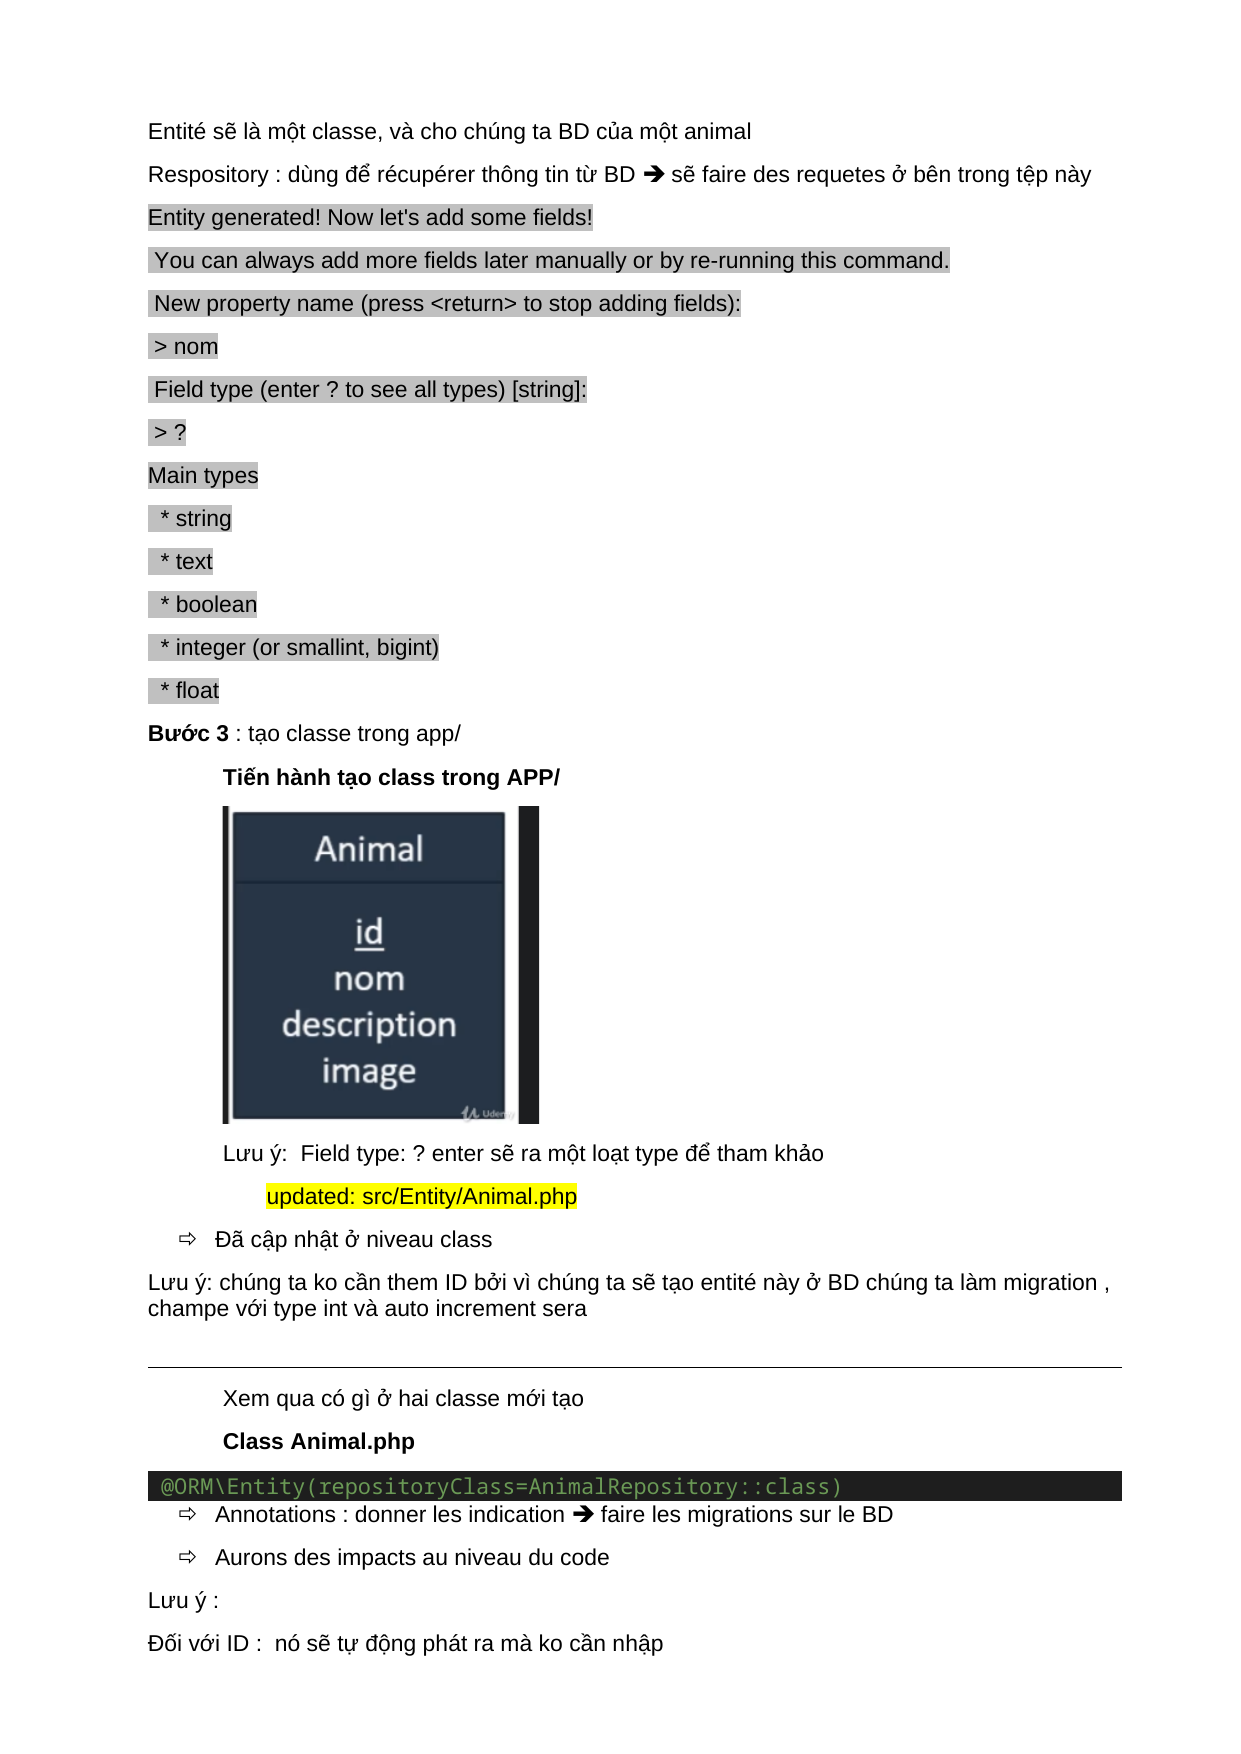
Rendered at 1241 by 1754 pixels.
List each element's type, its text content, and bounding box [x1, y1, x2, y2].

text Lưu ý : [148, 1587, 1122, 1613]
text Lưu ý: chúng ta ko cần them ID bởi vì chúng ta sẽ tạo entité này ở BD chúng ta làm migration , champe với type int và auto increment sera [148, 1269, 1122, 1322]
list Tiến hành tạo class trong APP/ [223, 763, 1122, 790]
list Xem qua có gì ở hai classe mới tạo [223, 1385, 1122, 1411]
list Annotations : donner les indication  faire les migrations sur le BD [177, 1501, 1122, 1527]
text > nom [148, 333, 1122, 359]
list Lưu ý: Field type: ? enter sẽ ra một loạt type để tham khảo [223, 1140, 1122, 1166]
text Entity generated! Now let's add some fields! [148, 204, 1122, 231]
text * string [148, 505, 1122, 532]
list Aurons des impacts au niveau du code [177, 1544, 1122, 1570]
text Respository : dùng để récupérer thông tin từ BD  sẽ faire des requetes ở bên trong tệp này [148, 161, 1122, 187]
text > ? [148, 419, 1122, 446]
list updated: src/Entity/Animal.php [266, 1183, 1122, 1209]
text * float [148, 677, 1122, 704]
text * integer (or smallint, bigint) [148, 634, 1122, 661]
text Field type (enter ? to see all types) [string]: [148, 376, 1122, 403]
text * text [148, 548, 1122, 575]
text * boolean [148, 591, 1122, 618]
text Main types [148, 462, 1122, 489]
text Đối với ID : nó sẽ tự động phát ra mà ko cần nhập [148, 1630, 1122, 1656]
text Entité sẽ là một classe, và cho chúng ta BD của một animal [148, 118, 1122, 144]
list Class Animal.php [223, 1428, 1122, 1454]
text You can always add more fields later manually or by re-running this command. [148, 247, 1122, 273]
text Bước 3 : tạo classe trong app/ [148, 720, 1122, 747]
text New property name (press <return> to stop adding fields): [148, 290, 1122, 317]
list Đã cập nhật ở niveau class [177, 1226, 1122, 1252]
text @ORM\Entity(repositoryClass=AnimalRepository::class) [148, 1471, 1122, 1501]
